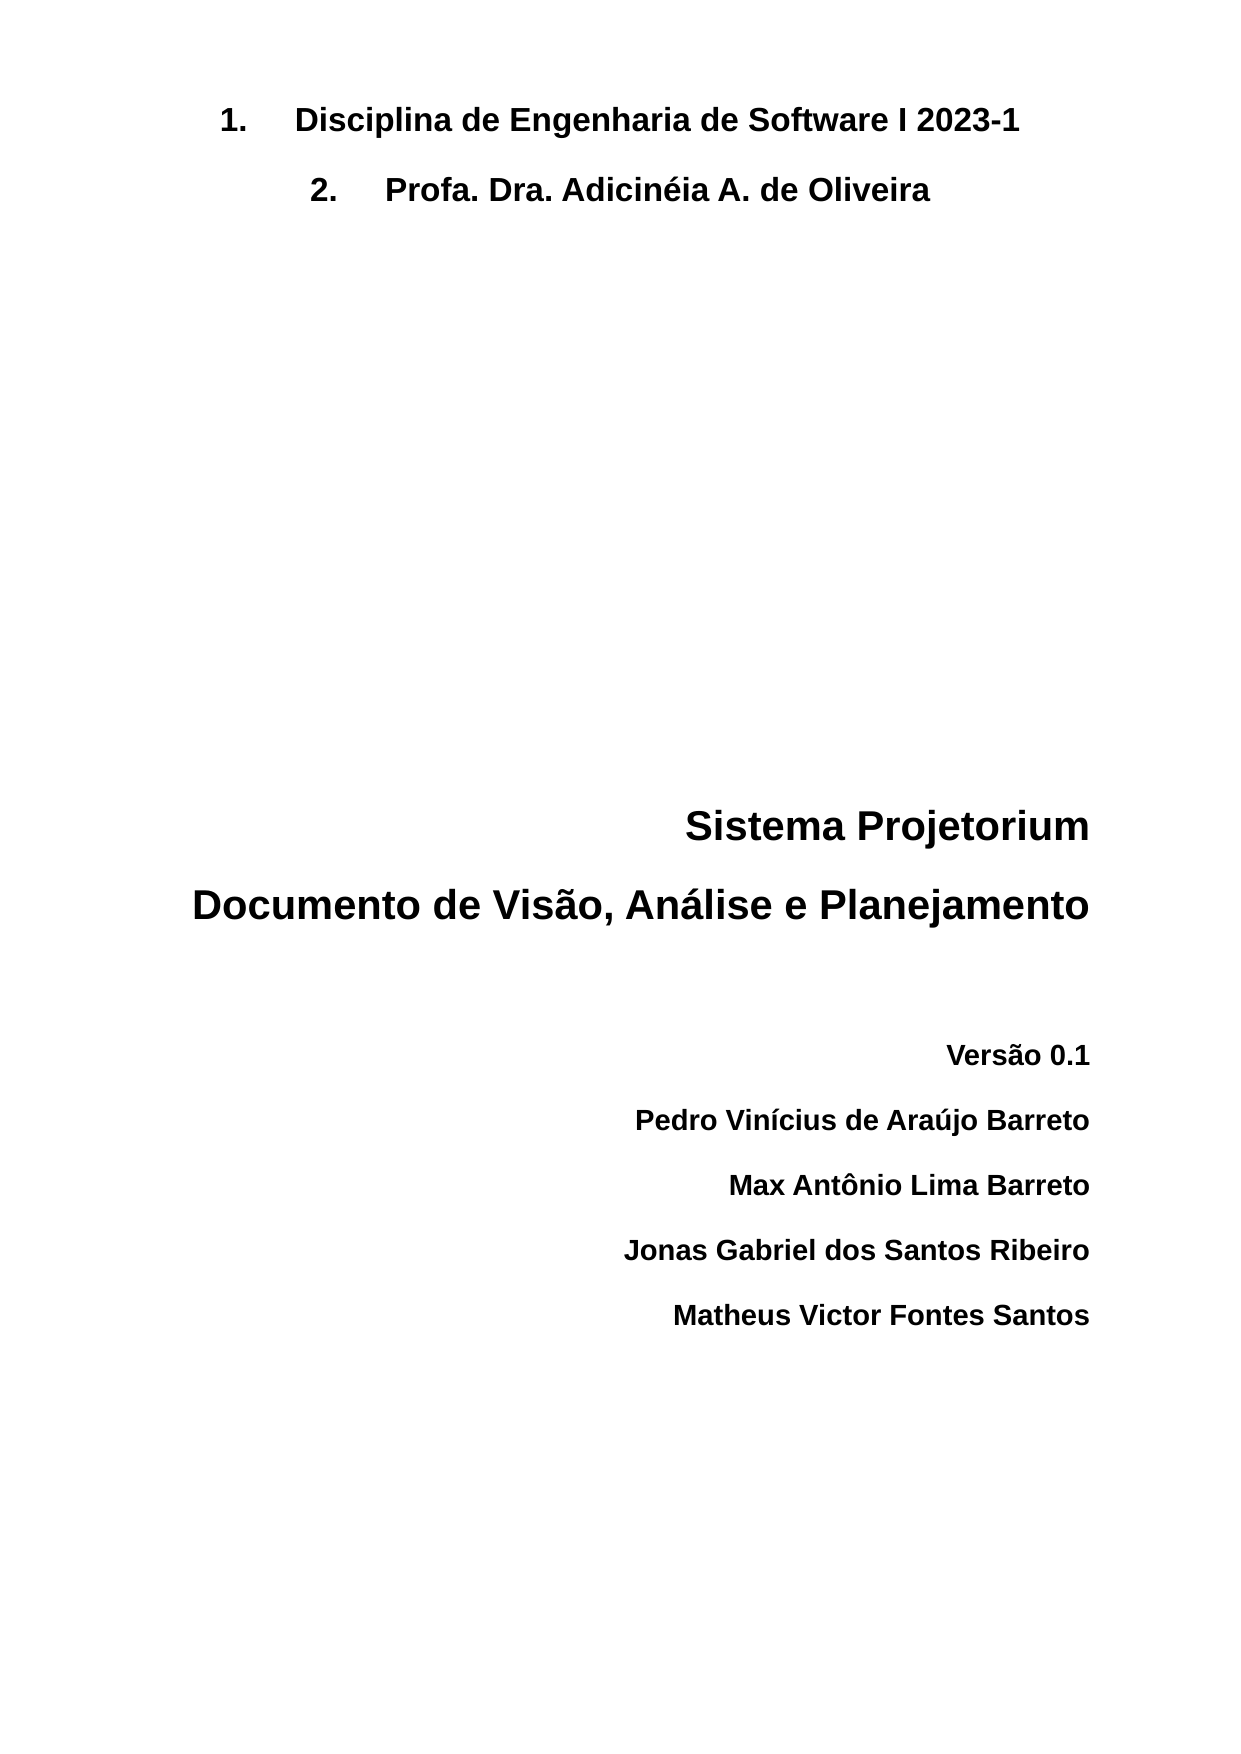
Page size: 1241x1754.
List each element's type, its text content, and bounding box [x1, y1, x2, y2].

subtitle Max Antônio Lima Barreto [150, 1168, 1090, 1202]
subtitle Matheus Victor Fontes Santos [150, 1298, 1090, 1331]
subtitle Jonas Gabriel dos Santos Ribeiro [150, 1233, 1090, 1266]
subtitle Sis­tema Projetorium [150, 801, 1090, 849]
subtitle Versão 0.1 [150, 1038, 1090, 1072]
subtitle Pedro Vinícius de Araújo Barreto [150, 1103, 1090, 1137]
subtitle Documento de Visão, Análise e Planejamento [150, 880, 1090, 928]
